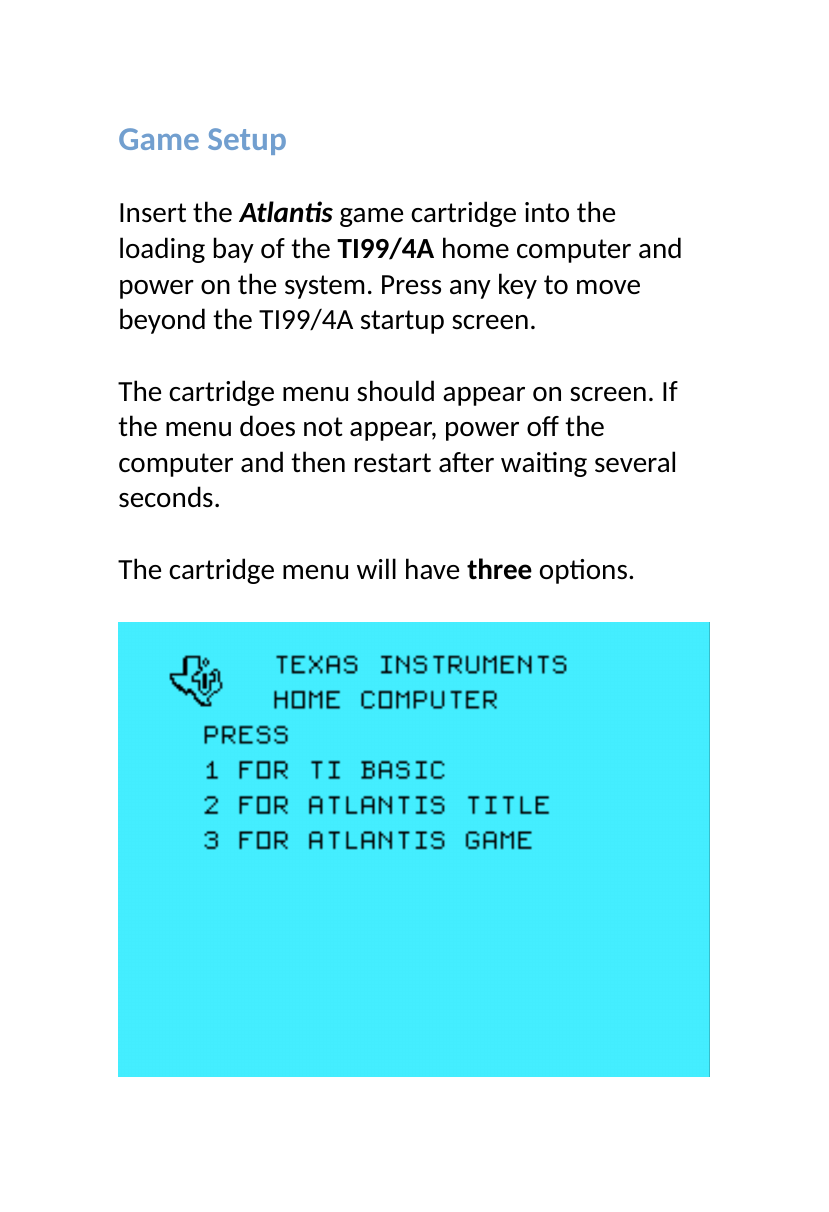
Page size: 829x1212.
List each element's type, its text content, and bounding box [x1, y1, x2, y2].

text The cartridge menu will have three options. [118, 551, 710, 586]
picture [118, 622, 710, 1077]
text Game Setup [118, 118, 710, 159]
text Insert the Atlantis game cartridge into the loading bay of the TI99/4A home computer and power on the system. Press any key to move beyond the TI99/4A startup screen. [118, 194, 710, 337]
text The cartridge menu should appear on screen. If the menu does not appear, power off the computer and then restart after waiting several seconds. [118, 373, 710, 515]
